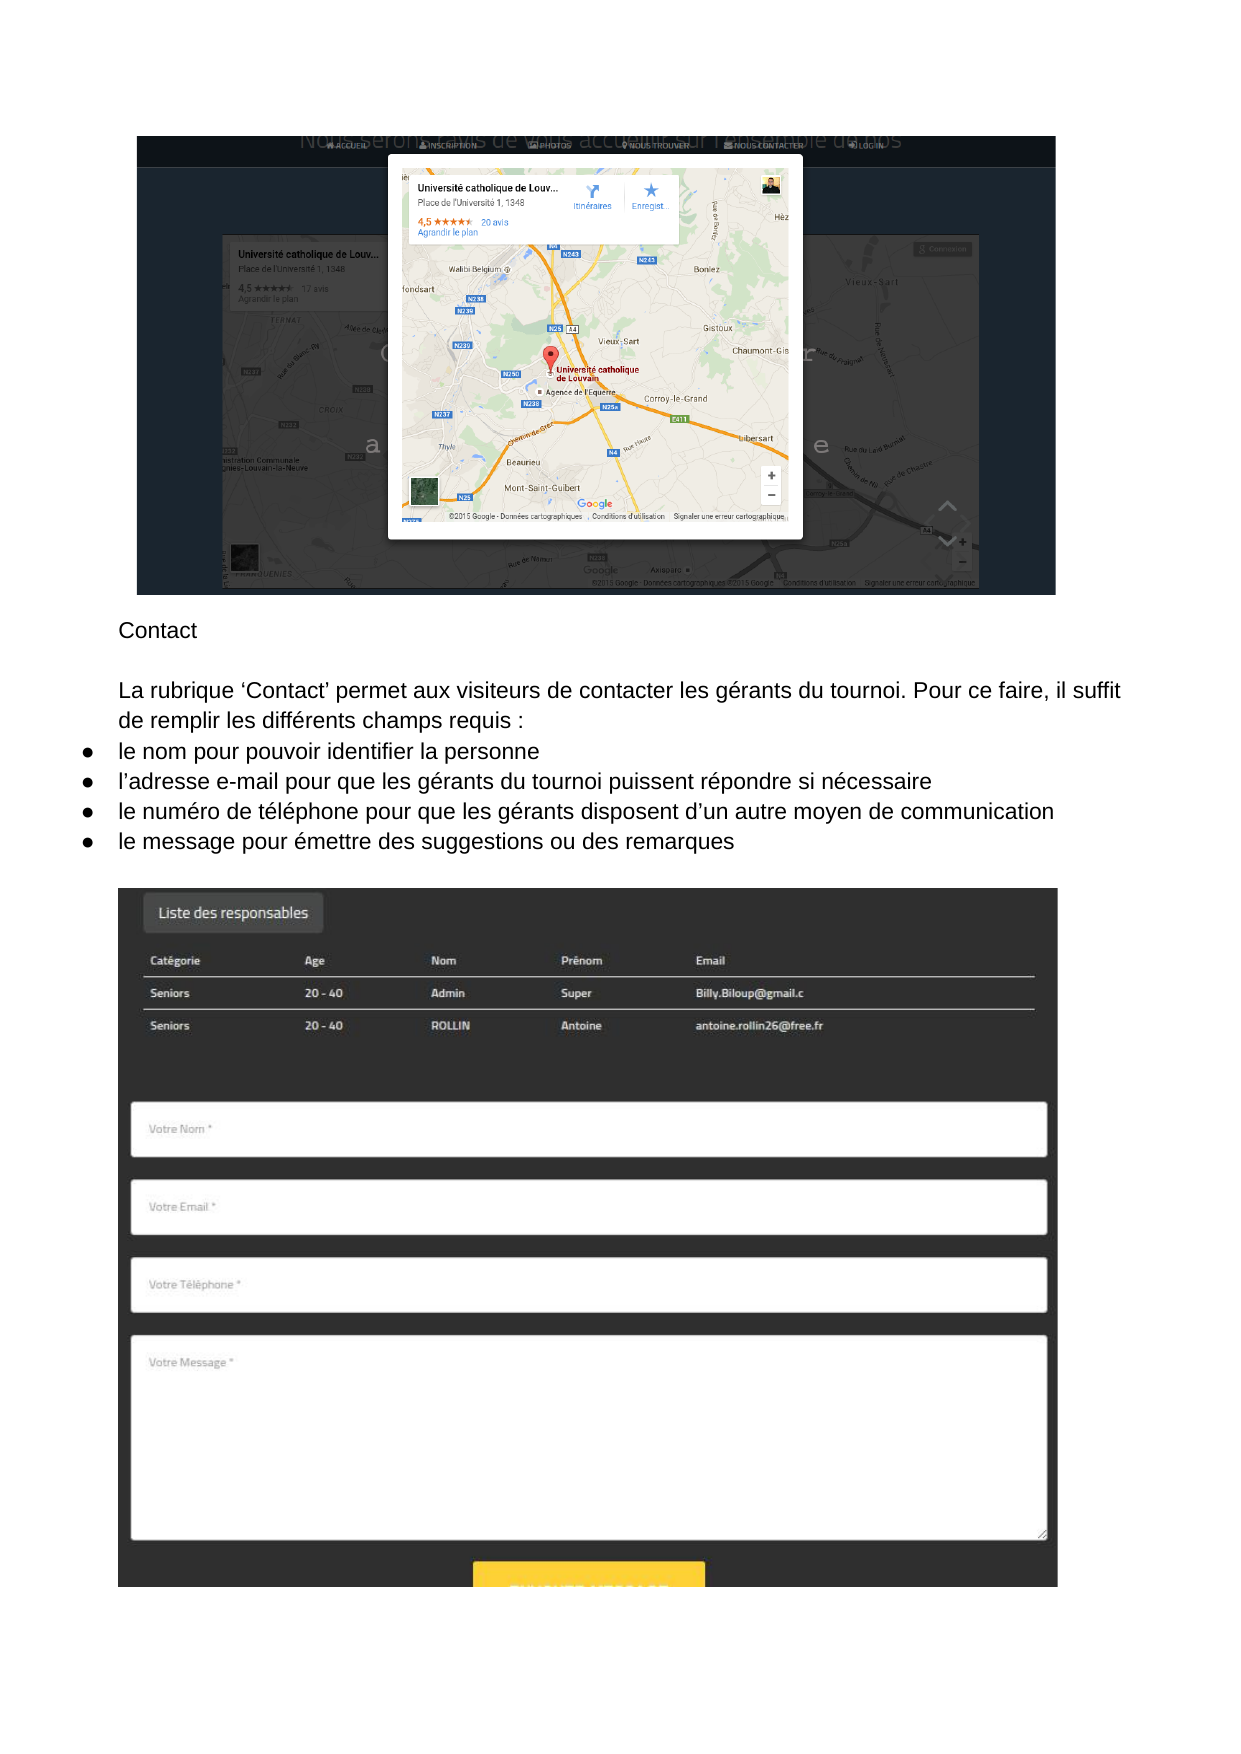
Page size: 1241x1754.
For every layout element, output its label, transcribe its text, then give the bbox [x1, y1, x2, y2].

picture [118, 888, 1058, 1587]
text La rubrique ‘Contact’ permet aux visiteurs de contacter les gérants du tournoi. Pour ce faire, il suffit de remplir les différents champs requis : [118, 677, 1122, 734]
picture [136, 136, 1056, 595]
list le nom pour pouvoir identifier la personne [81, 738, 1122, 764]
list le message pour émettre des suggestions ou des remarques [81, 828, 1122, 854]
list l’adresse e-mail pour que les gérants du tournoi puissent répondre si nécessaire [81, 768, 1122, 794]
text Contact [118, 617, 1122, 643]
list le numéro de téléphone pour que les gérants disposent d’un autre moyen de communication [81, 798, 1122, 824]
